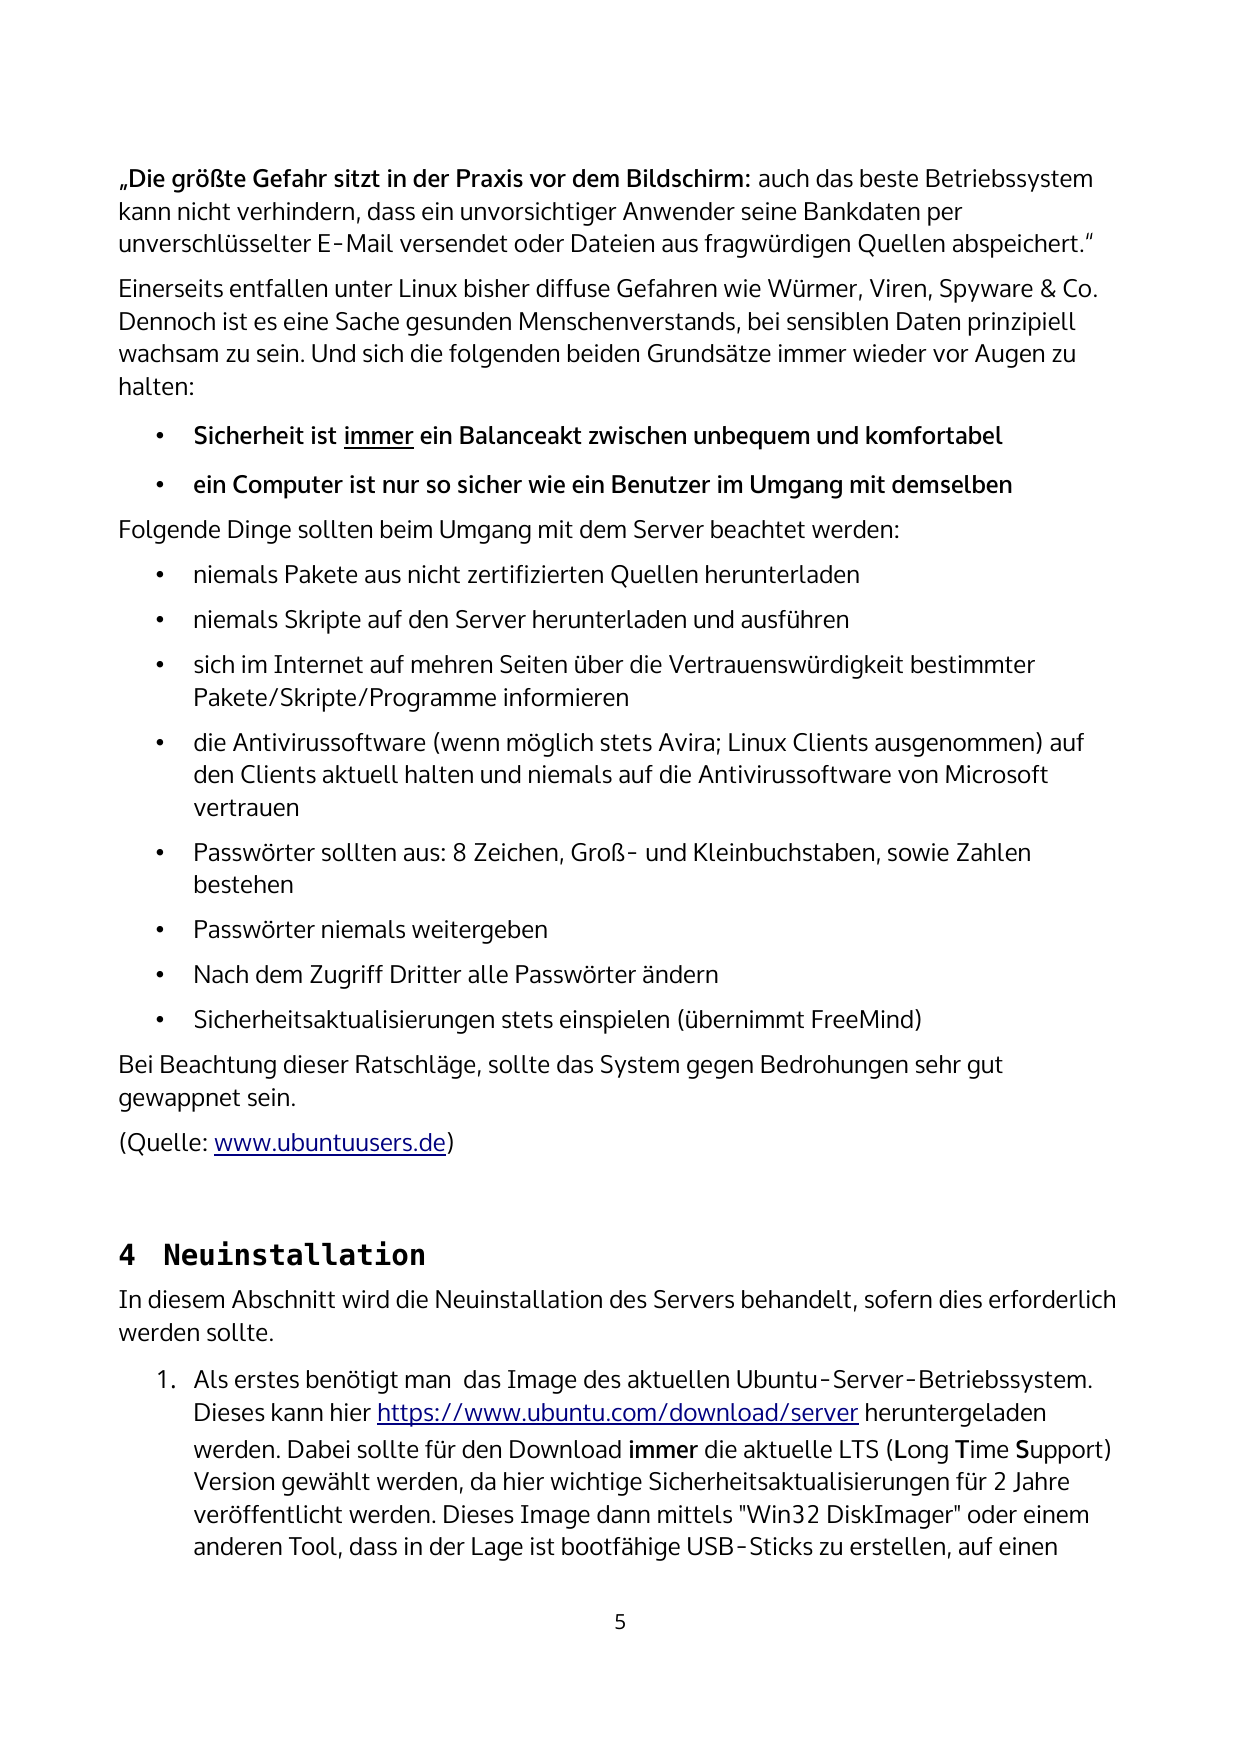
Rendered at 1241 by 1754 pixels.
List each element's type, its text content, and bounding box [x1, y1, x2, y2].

list niemals Pakete aus nicht zertifizierten Quellen herunterladen [156, 559, 1122, 592]
text (Quelle: www.ubuntuusers.de) [118, 1127, 1122, 1159]
text In diesem Abschnitt wird die Neuinstallation des Servers behandelt, sofern dies erforderlich werden sollte. [118, 1284, 1122, 1349]
subtitle 4 Neuinstallation [118, 1238, 1122, 1272]
list Passwörter niemals weitergeben [156, 914, 1122, 947]
text Folgende Dinge sollten beim Umgang mit dem Server beachtet werden: [118, 514, 1122, 547]
list niemals Skripte auf den Server herunterladen und ausführen [156, 604, 1122, 637]
list Passwörter sollten aus: 8 Zeichen, Groß- und Kleinbuchstaben, sowie Zahlen bestehen [156, 837, 1122, 902]
text Einerseits entfallen unter Linux bisher diffuse Gefahren wie Würmer, Viren, Spyware & Co. Dennoch ist es eine Sache gesunden Menschenverstands, bei sensiblen Daten prinzipiell wachsam zu sein. Und sich die folgenden beiden Grundsätze immer wieder vor Augen zu halten: [118, 273, 1122, 403]
list Sicherheit ist immer ein Balanceakt zwischen unbequem und komfortabel [156, 416, 1122, 453]
list Sicherheitsaktualisierungen stets einspielen (übernimmt FreeMind) [156, 1004, 1122, 1037]
list Als erstes benötigt man das Image des aktuellen Ubuntu-Server-Betriebssystem. Dieses kann hier https://www.ubuntu.com/download/server heruntergeladen werden. Dabei sollte für den Download immer die aktuelle LTS (Long Time Support) Version gewählt werden, da hier wichtige Sicherheitsaktualisierungen für 2 Jahre veröffentlicht werden. Dieses Image dann mittels "Win32 DiskImager" oder einem anderen Tool, dass in der Lage ist bootfähige USB-Sticks zu erstellen, auf einen [156, 1362, 1122, 1564]
list Nach dem Zugriff Dritter alle Passwörter ändern [156, 959, 1122, 992]
text „Die größte Gefahr sitzt in der Praxis vor dem Bildschirm: auch das beste Betriebssystem kann nicht verhindern, dass ein unvorsichtiger Anwender seine Bankdaten per unverschlüsselter E-Mail versendet oder Dateien aus fragwürdigen Quellen abspeichert.“ [118, 159, 1122, 261]
list ein Computer ist nur so sicher wie ein Benutzer im Umgang mit demselben [156, 465, 1122, 502]
list die Antivirussoftware (wenn möglich stets Avira; Linux Clients ausgenommen) auf den Clients aktuell halten und niemals auf die Antivirussoftware von Microsoft vertrauen [156, 727, 1122, 824]
text Bei Beachtung dieser Ratschläge, sollte das System gegen Bedrohungen sehr gut gewappnet sein. [118, 1049, 1122, 1114]
list sich im Internet auf mehren Seiten über die Vertrauenswürdigkeit bestimmter Pakete/Skripte/Programme informieren [156, 649, 1122, 714]
